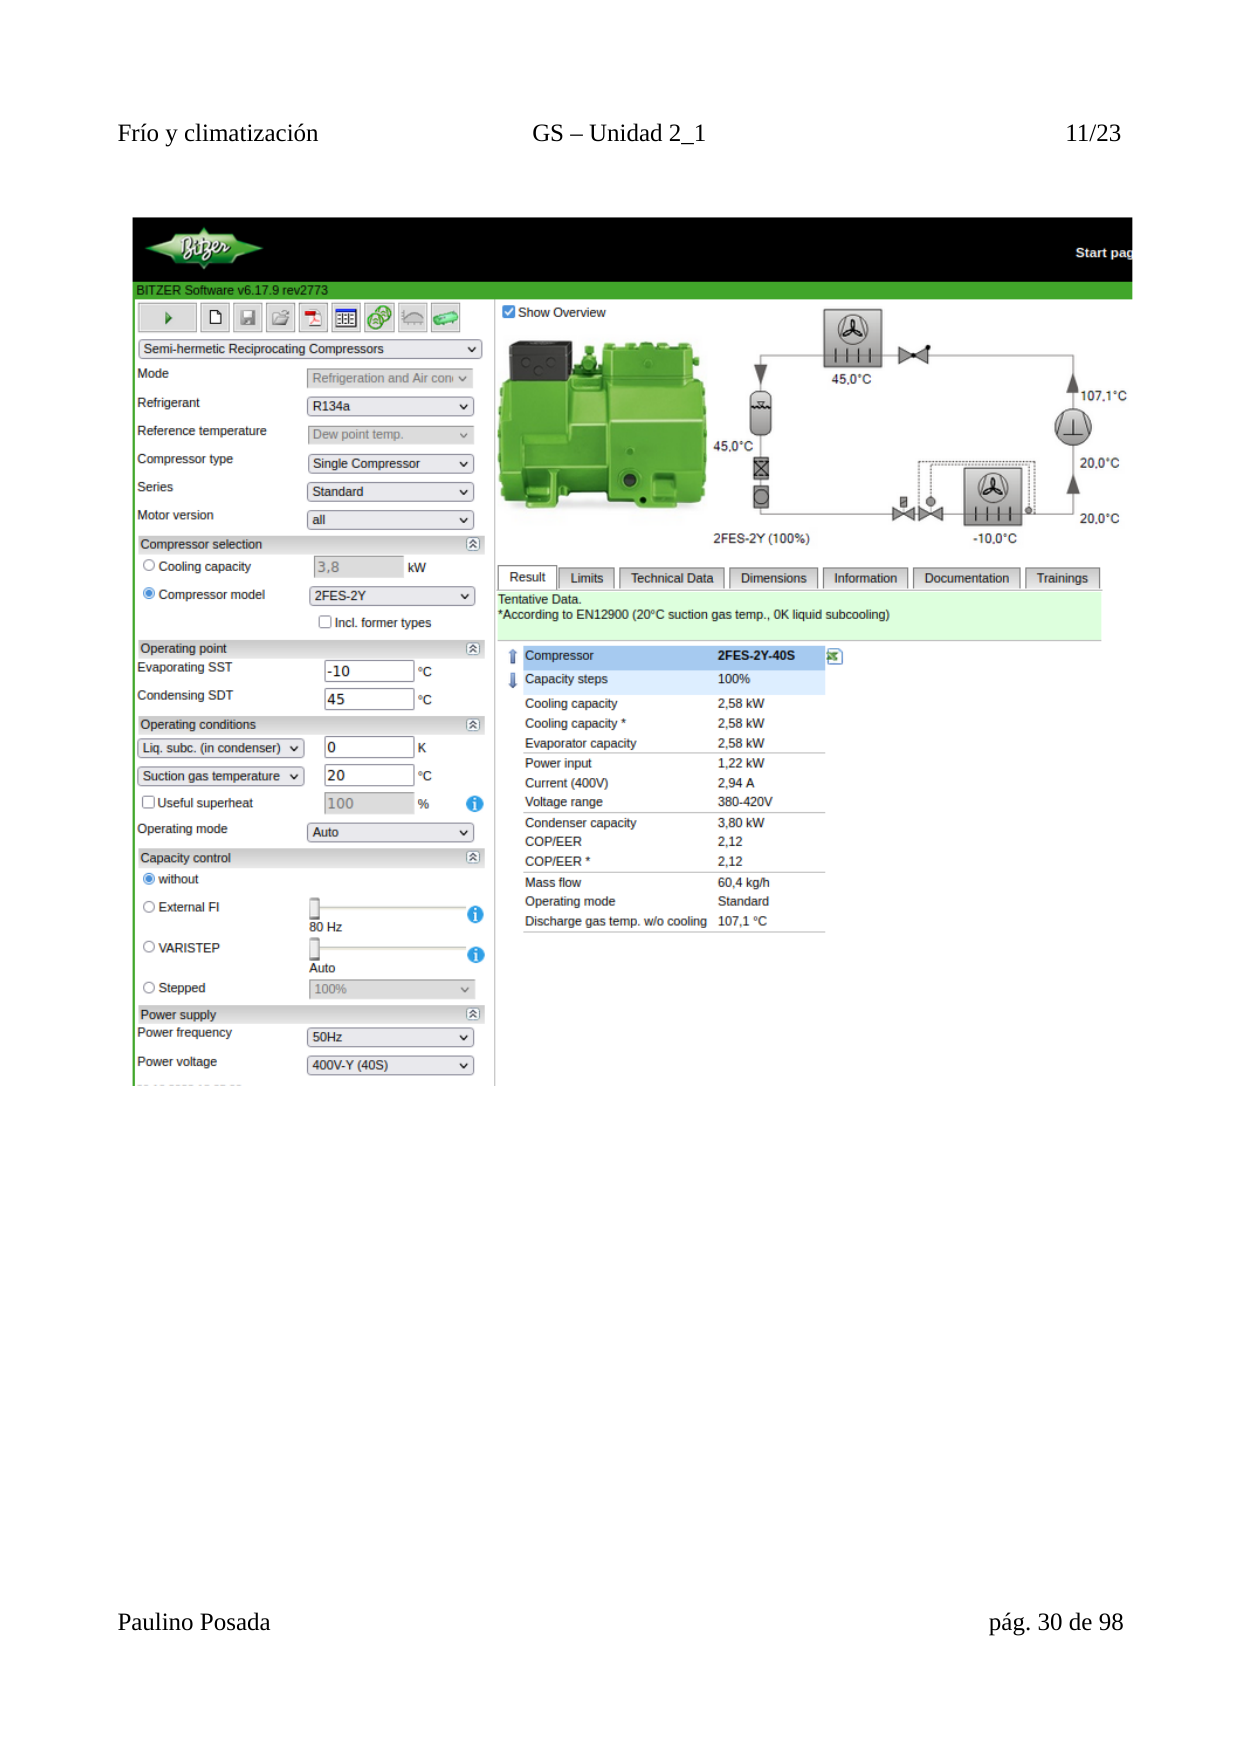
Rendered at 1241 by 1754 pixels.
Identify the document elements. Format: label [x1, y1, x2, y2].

picture [128, 214, 1133, 1086]
